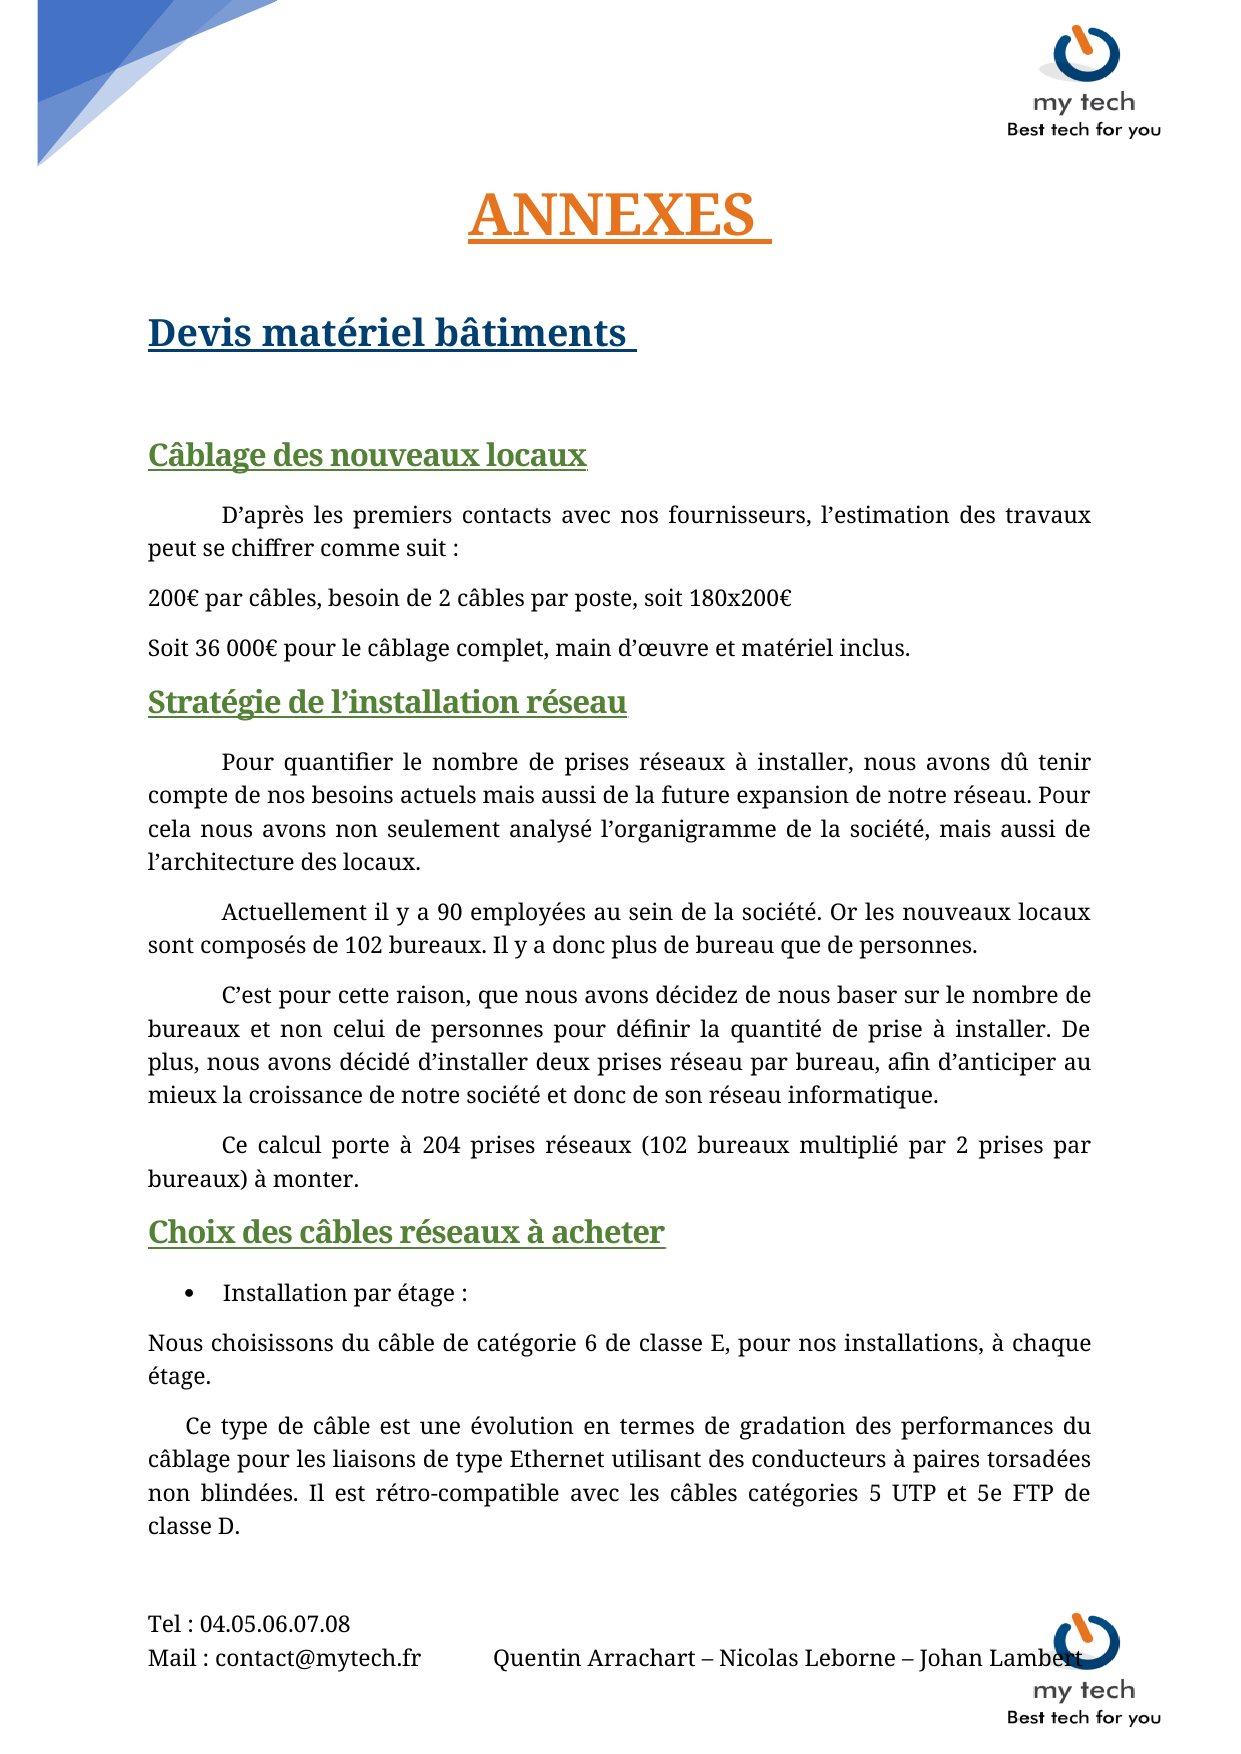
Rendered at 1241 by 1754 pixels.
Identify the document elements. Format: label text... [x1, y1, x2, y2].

text Câblage des nouveaux locaux [148, 433, 1093, 475]
text Actuellement il y a 90 employées au sein de la société. Or les nouveaux locaux sont composés de 102 bureaux. Il y a donc plus de bureau que de personnes. [148, 894, 1093, 961]
subtitle Devis matériel bâtiments [148, 306, 1093, 357]
text C’est pour cette raison, que nous avons décidez de nous baser sur le nombre de bureaux et non celui de personnes pour définir la quantité de prise à installer. De plus, nous avons décidé d’installer deux prises réseau par bureau, afin d’anticiper au mieux la croissance de notre société et donc de son réseau informatique. [148, 977, 1093, 1111]
text Nous choisissons du câble de catégorie 6 de classe E, pour nos installations, à chaque étage. [148, 1324, 1093, 1391]
text 200€ par câbles, besoin de 2 câbles par poste, soit 180x200€ [148, 580, 1093, 613]
subtitle ANNEXES [148, 173, 1093, 252]
text Ce type de câble est une évolution en termes de gradation des performances du câblage pour les liaisons de type Ethernet utilisant des conducteurs à paires torsadées non blindées. Il est rétro-compatible avec les câbles catégories 5 UTP et 5e FTP de classe D. [148, 1408, 1093, 1541]
text Choix des câbles réseaux à acheter [148, 1211, 1093, 1253]
text Ce calcul porte à 204 prises réseaux (102 bureaux multiplié par 2 prises par bureaux) à monter. [148, 1127, 1093, 1194]
text Soit 36 000€ pour le câblage complet, main d’œuvre et matériel inclus. [148, 630, 1093, 663]
list Installation par étage : [185, 1274, 1093, 1308]
text D’après les premiers contacts avec nos fournisseurs, l’estimation des travaux peut se chiffrer comme suit : [148, 497, 1093, 563]
text Pour quantifier le nombre de prises réseaux à installer, nous avons dû tenir compte de nos besoins actuels mais aussi de la future expansion de notre réseau. Pour cela nous avons non seulement analysé l’organigramme de la société, mais aussi de l’architecture des locaux. [148, 744, 1093, 877]
text Stratégie de l’installation réseau [148, 680, 1093, 723]
